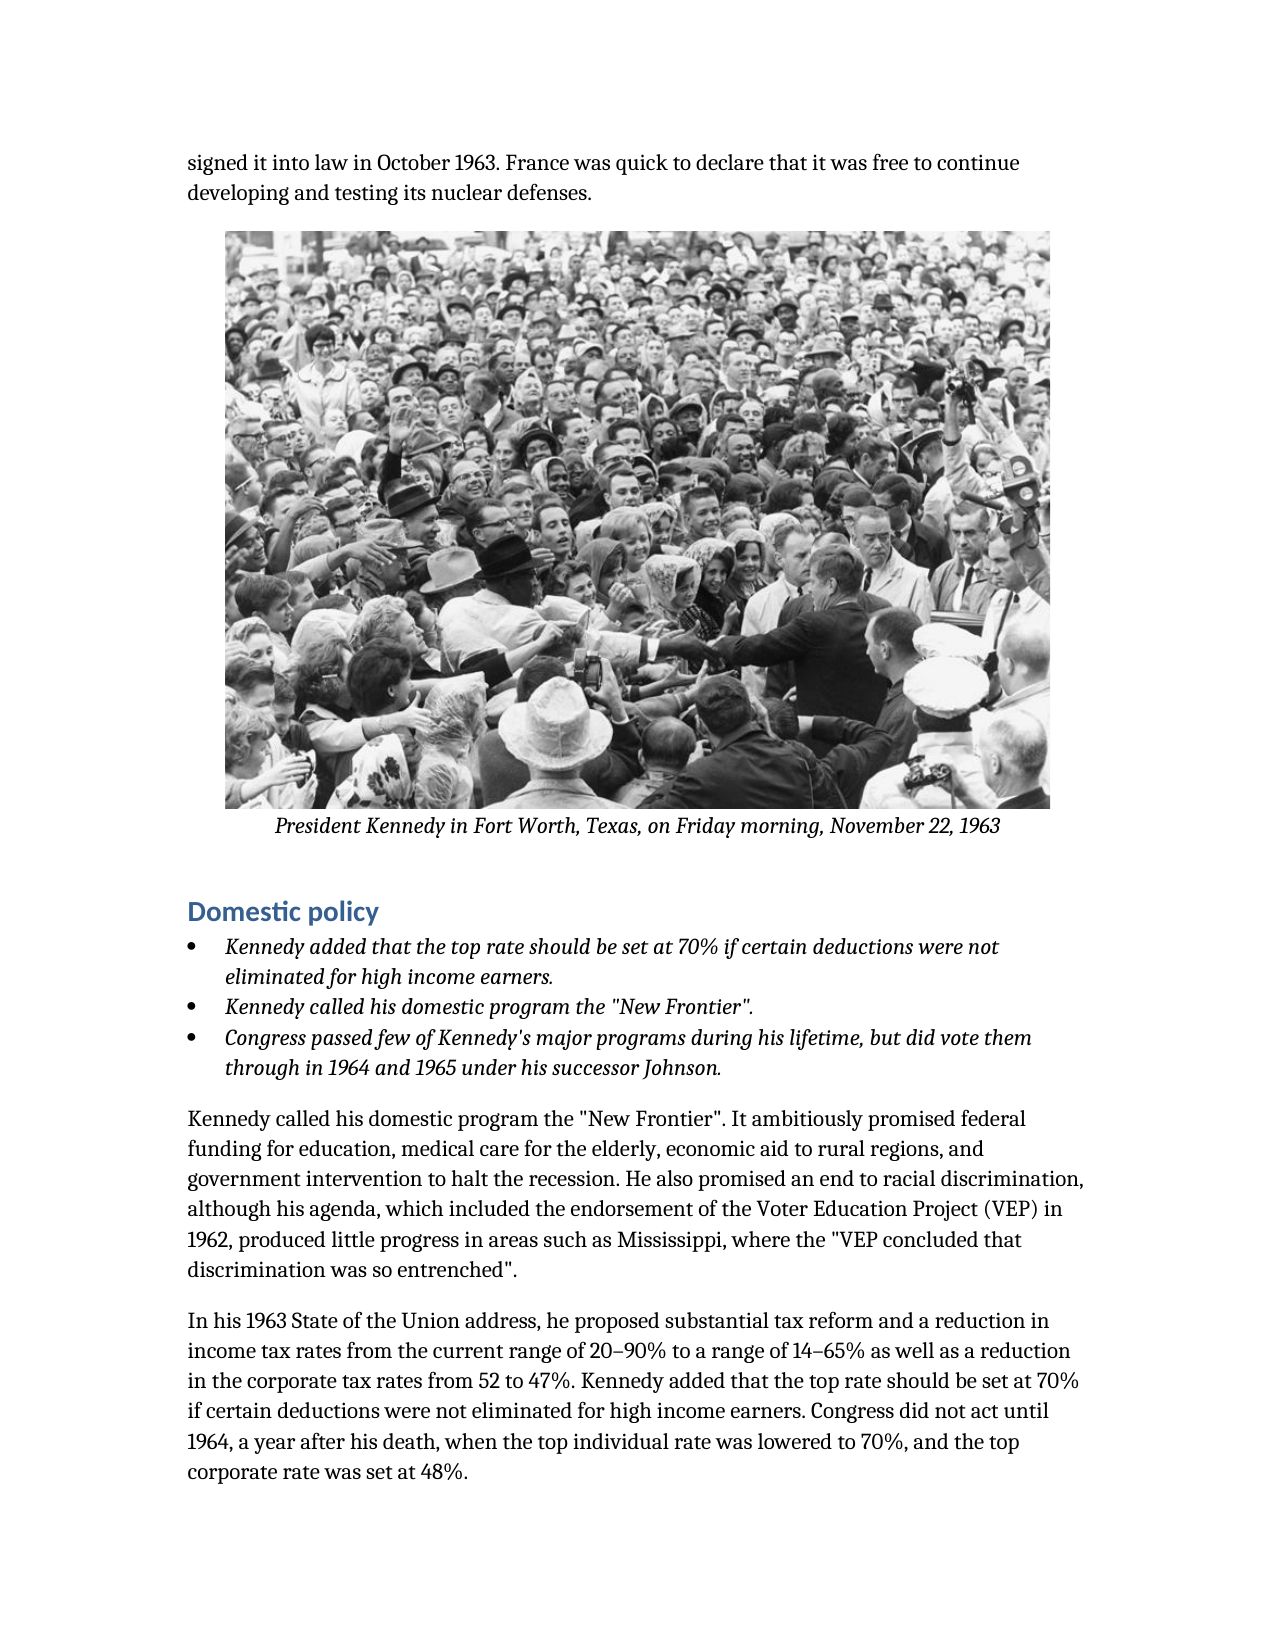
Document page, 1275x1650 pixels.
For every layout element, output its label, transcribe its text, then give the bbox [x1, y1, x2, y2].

text Kennedy called his domestic program the "New Frontier". It ambitiously promised federal funding for education, medical care for the elderly, economic aid to rural regions, and government intervention to halt the recession. He also promised an end to racial discrimination, although his agenda, which included the endorsement of the Voter Education Project (VEP) in 1962, produced little progress in areas such as Mississippi, where the "VEP concluded that discrimination was so entrenched". [187, 1106, 1087, 1283]
text signed it into law in October 1963. France was quick to declare that it was free to continue developing and testing its nuclear defenses. [187, 150, 1087, 207]
list Congress passed few of Kennedy's major programs during his lifetime, but did vote them through in 1964 and 1965 under his successor Johnson. [187, 1024, 1087, 1081]
text In his 1963 State of the Union address, he proposed substantial tax reform and a reduction in income tax rates from the current range of 20–90% to a range of 14–65% as well as a reduction in the corporate tax rates from 52 to 47%. Kennedy added that the top rate should be set at 70% if certain deductions were not eliminated for high income earners. Congress did not act until 1964, a year after his death, when the top individual rate was lowered to 70%, and the top corporate rate was set at 48%. [187, 1308, 1087, 1485]
text President Kennedy in Fort Worth, Texas, on Friday morning, November 22, 1963 [187, 231, 1087, 839]
list Kennedy called his domestic program the "New Frontier". [187, 994, 1087, 1021]
subtitle Domestic policy [187, 893, 1087, 928]
picture [225, 231, 1050, 809]
list Kennedy added that the top rate should be set at 70% if certain deductions were not eliminated for high income earners. [187, 934, 1087, 990]
